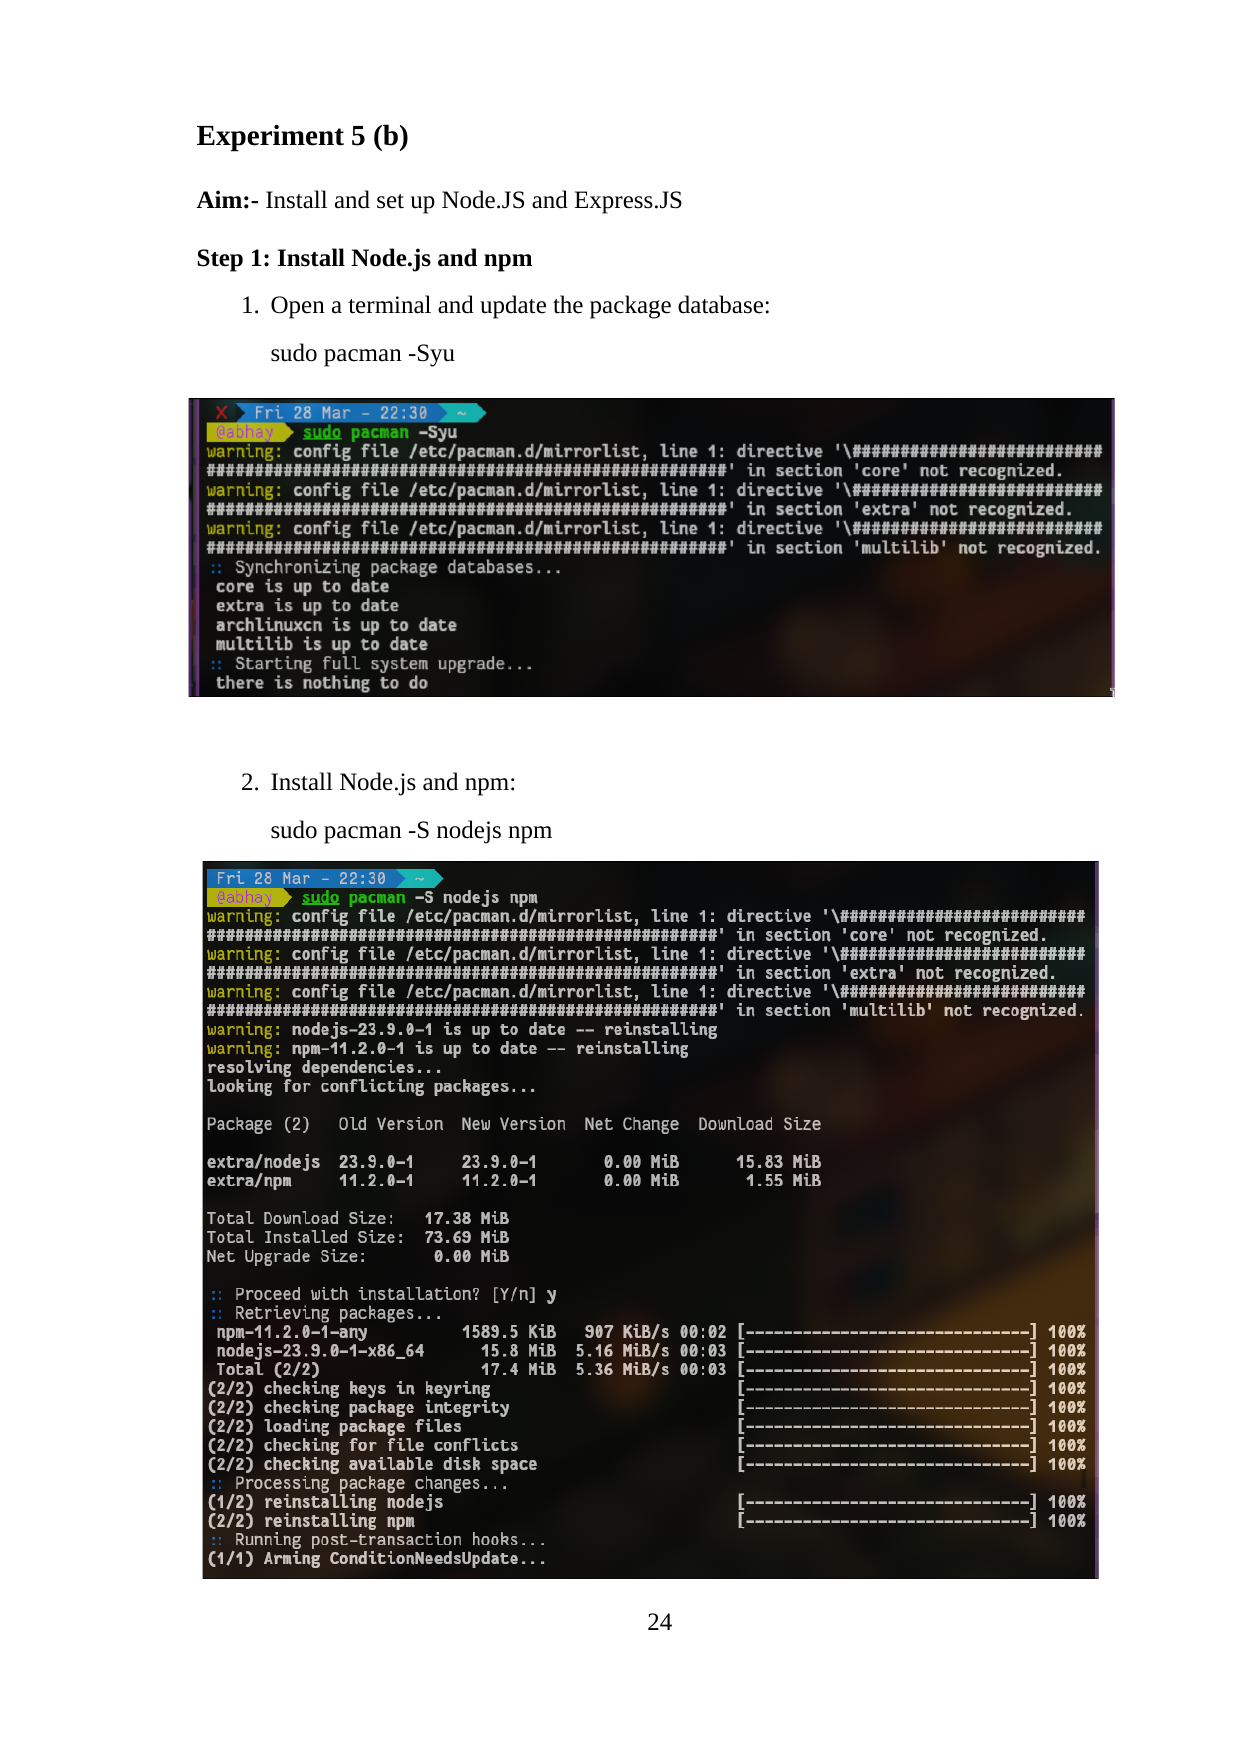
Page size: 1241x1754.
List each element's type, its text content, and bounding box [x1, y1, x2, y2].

text Aim:- Install and set up Node.JS and Express.JS [196, 185, 1122, 214]
text Experiment 5 (b) [196, 118, 1122, 152]
list sudo pacman -S nodejs npm [241, 815, 1122, 843]
list Open a terminal and update the package database: [241, 290, 1122, 319]
list sudo pacman -Syu [241, 338, 1122, 367]
list Install Node.js and npm: [241, 767, 1122, 796]
subtitle Step 1: Install Node.js and npm [196, 243, 1122, 271]
picture [202, 861, 1099, 1579]
picture [188, 398, 1115, 697]
